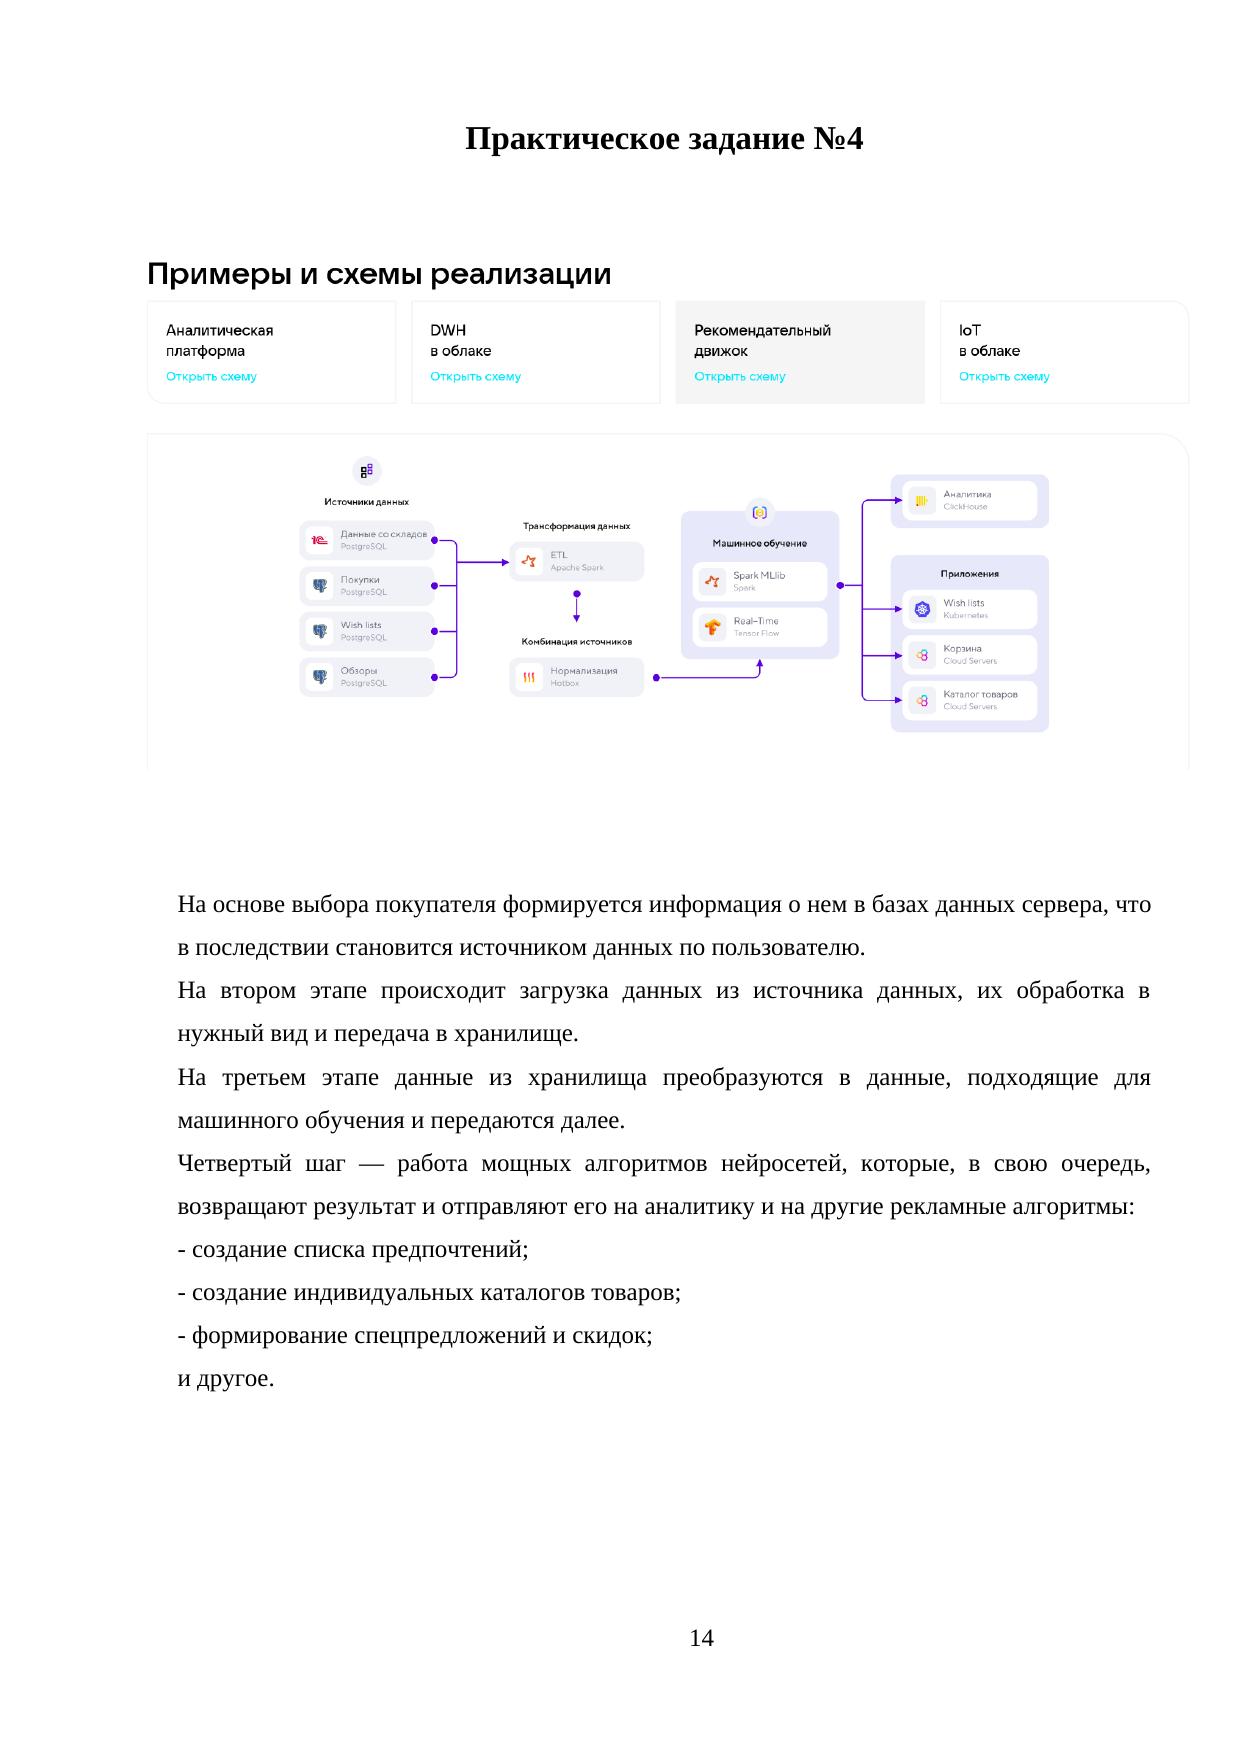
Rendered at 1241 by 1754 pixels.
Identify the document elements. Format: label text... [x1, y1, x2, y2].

text и другое. [177, 1363, 1152, 1392]
text - создание индивидуальных каталогов товаров; [177, 1277, 1152, 1306]
text Четвертый шаг — работа мощных алгоритмов нейросетей, которые, в свою очередь, возвращают результат и отправляют его на аналитику и на другие рекламные алгоритмы: [177, 1148, 1152, 1220]
text Практическое задание №4 [177, 118, 1152, 156]
text На втором этапе происходит загрузка данных из источника данных, их обработка в нужный вид и передача в хранилище. [177, 975, 1152, 1047]
text На основе выбора покупателя формируется информация о нем в базах данных сервера, что в последствии становится источником данных по пользователю. [177, 889, 1152, 961]
text - создание списка предпочтений; [177, 1234, 1152, 1263]
text На третьем этапе данные из хранилища преобразуются в данные, подходящие для машинного обучения и передаются далее. [177, 1062, 1152, 1133]
text - формирование спецпредложений и скидок; [177, 1320, 1152, 1349]
picture [134, 252, 1195, 770]
